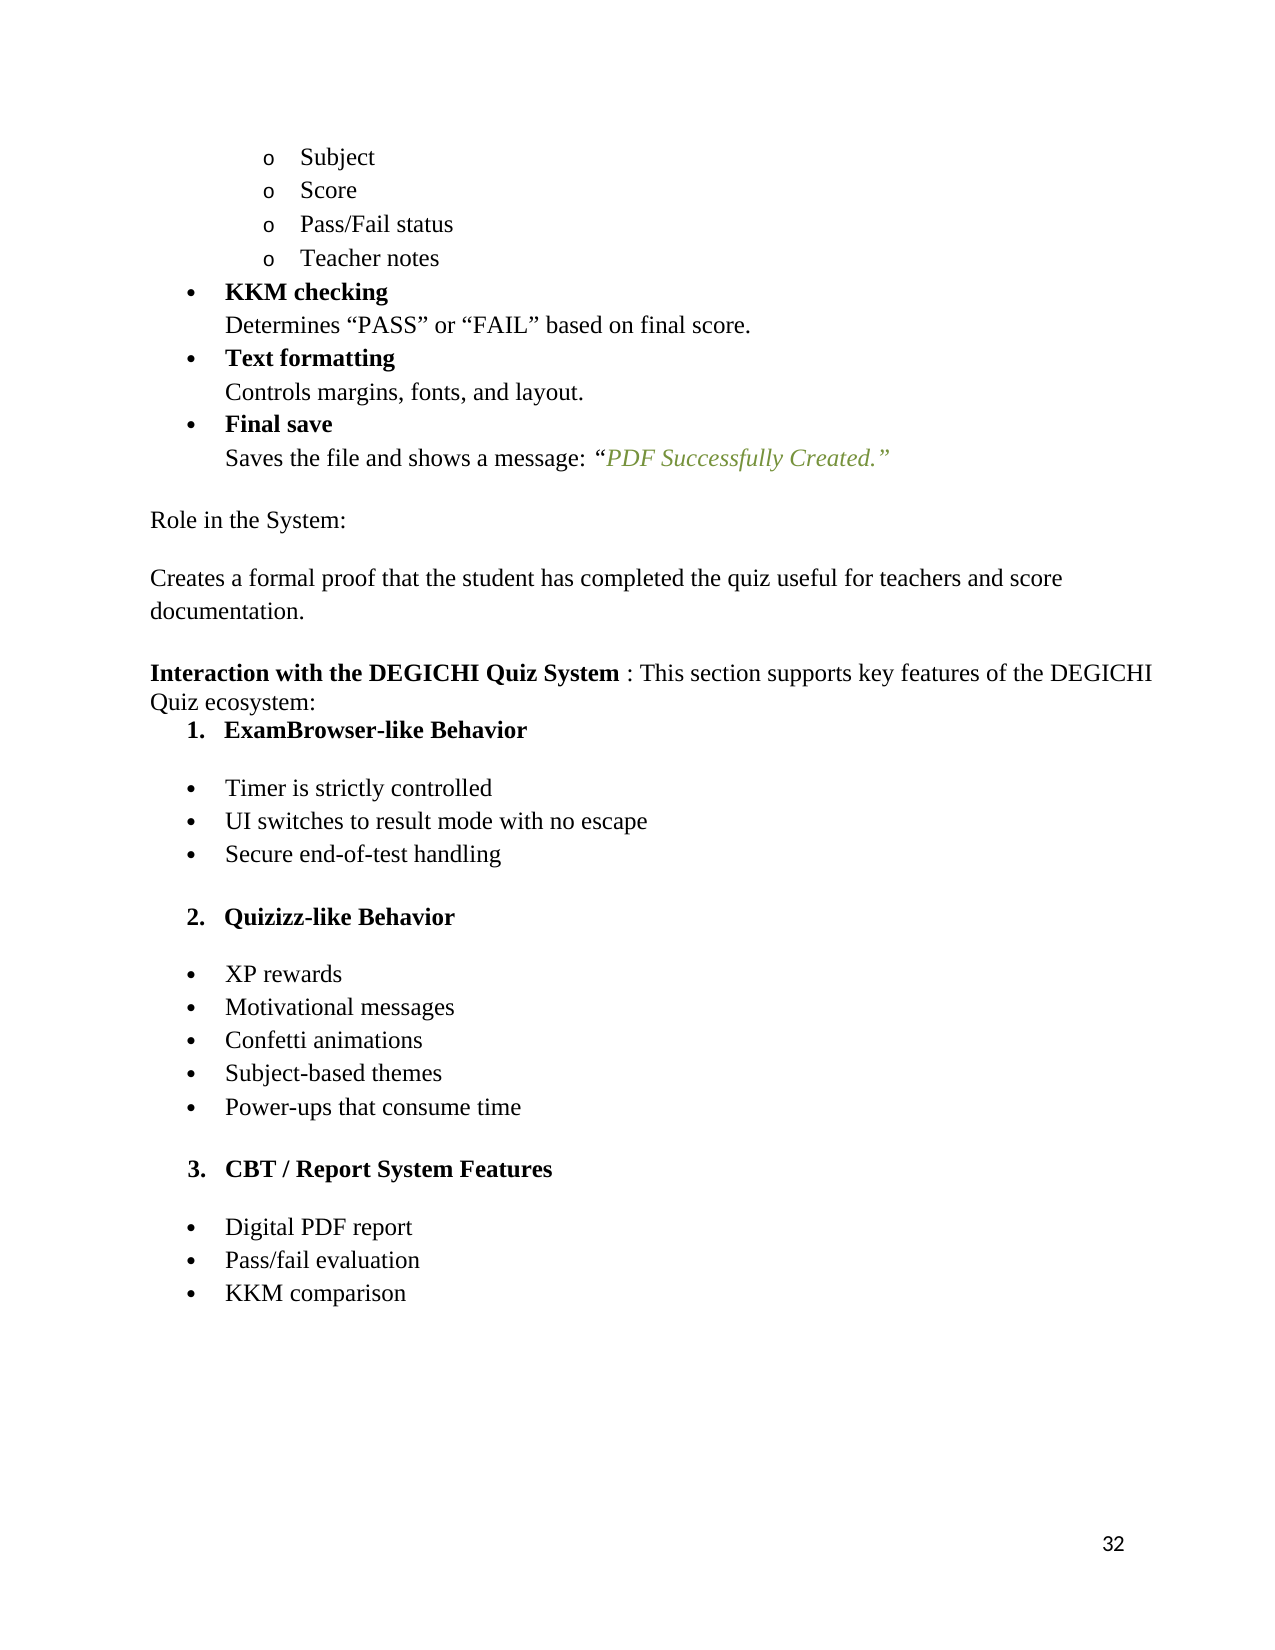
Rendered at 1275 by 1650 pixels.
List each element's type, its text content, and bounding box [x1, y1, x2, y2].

list ExamBrowser-like Behavior [186, 715, 1162, 744]
list Digital PDF report [187, 1212, 1162, 1240]
list CBT / Report System Features [187, 1154, 1162, 1182]
list KKM comparison [187, 1278, 1162, 1306]
list Subject [262, 142, 1162, 171]
list Text formatting Controls margins, fonts, and layout. [187, 343, 1162, 405]
list Timer is strictly controlled [187, 773, 1162, 802]
text Role in the System: [150, 505, 1162, 533]
list Pass/fail evaluation [187, 1245, 1162, 1273]
list Final save Saves the file and shows a message: “PDF Successfully Created.” [187, 409, 1162, 471]
list KKM checking Determines “PASS” or “FAIL” based on final score. [187, 277, 1162, 339]
list Score [262, 176, 1162, 205]
list Secure end-of-test handling [187, 839, 1162, 868]
text Creates a formal proof that the student has completed the quiz useful for teachers and score documentation. [150, 563, 1162, 624]
list Power-ups that consume time [187, 1092, 1162, 1120]
list XP rewards [187, 959, 1162, 988]
text Interaction with the DEGICHI Quiz System : This section supports key features of the DEGICHI Quiz ecosystem: [150, 658, 1162, 715]
list Quizizz-like Behavior [186, 902, 1162, 930]
list Pass/Fail status [262, 209, 1162, 239]
list Motivational messages [187, 992, 1162, 1021]
list Teacher notes [262, 243, 1162, 273]
list UI switches to result mode with no escape [187, 806, 1162, 835]
list Subject-based themes [187, 1058, 1162, 1087]
list Confetti animations [187, 1026, 1162, 1054]
